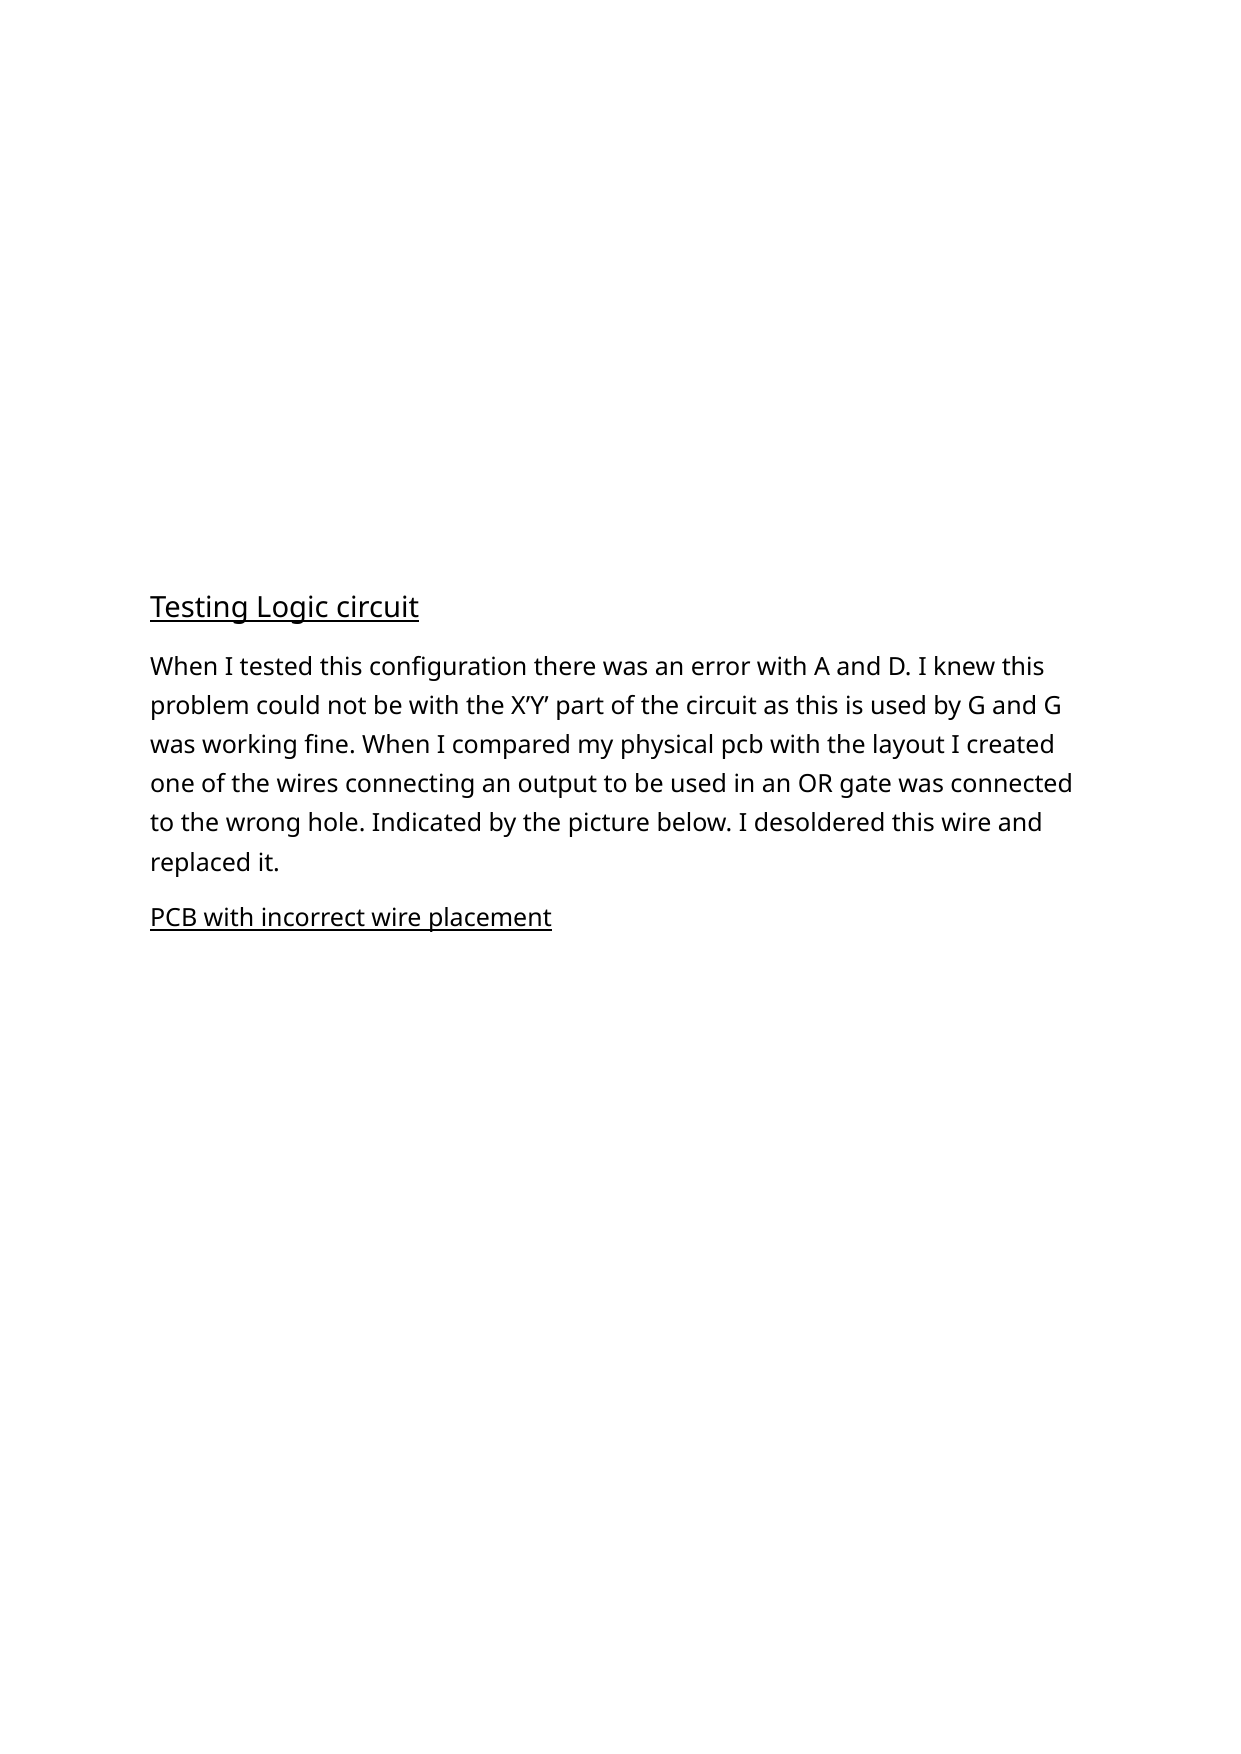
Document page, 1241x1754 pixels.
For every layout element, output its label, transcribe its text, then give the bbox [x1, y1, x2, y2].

text When I tested this configuration there was an error with A and D. I knew this problem could not be with the X’Y’ part of the circuit as this is used by G and G was working fine. When I compared my physical pcb with the layout I created one of the wires connecting an output to be used in an OR gate was connected to the wrong hole. Indicated by the picture below. I desoldered this wire and replaced it. [150, 648, 1090, 878]
text PCB with incorrect wire placement [150, 900, 1090, 934]
text Testing Logic circuit [150, 586, 1090, 626]
